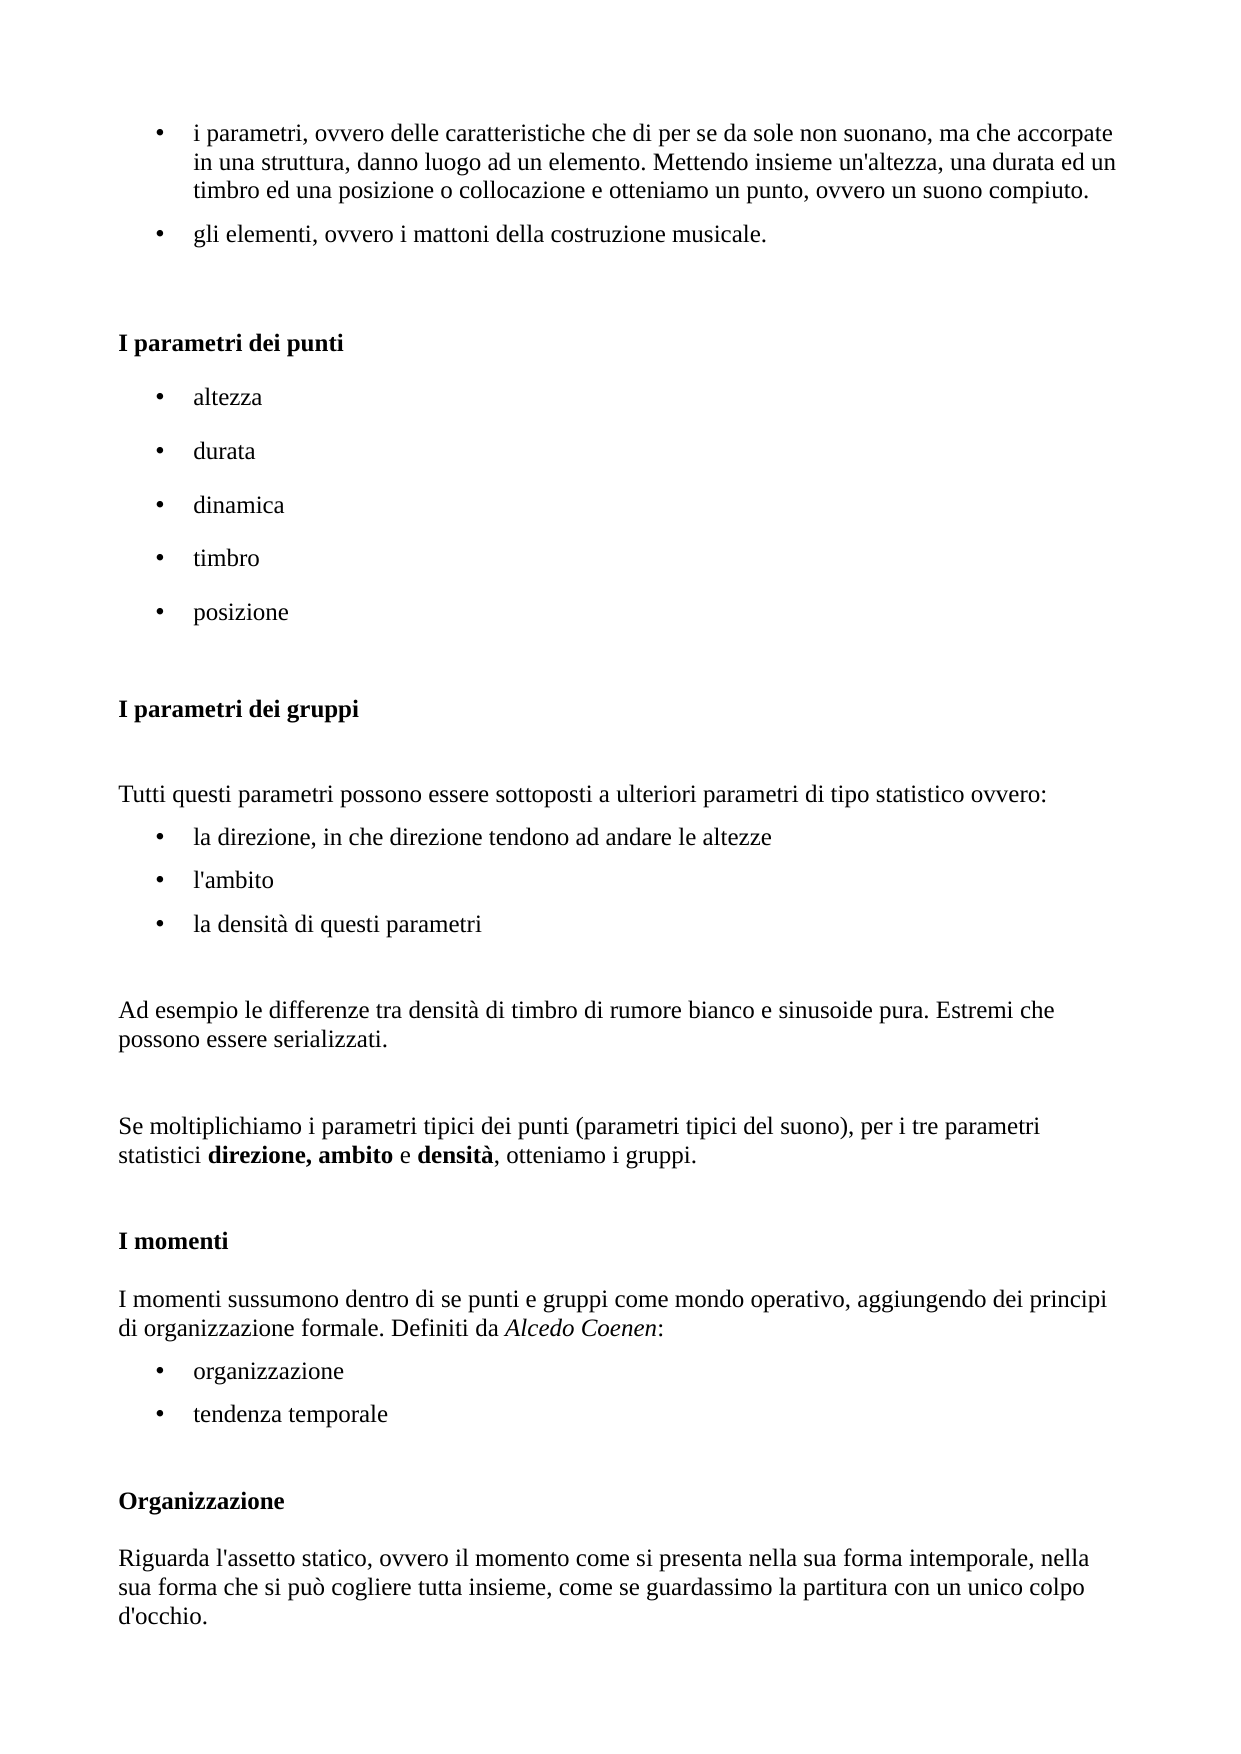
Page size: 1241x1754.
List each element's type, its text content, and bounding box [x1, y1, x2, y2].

list gli elementi, ovvero i mattoni della costruzione musicale. [156, 219, 1122, 248]
text Se moltiplichiamo i parametri tipici dei punti (parametri tipici del suono), per i tre parametri statistici direzione, ambito e densità, otteniamo i gruppi. [118, 1111, 1122, 1168]
list tendenza temporale [156, 1399, 1122, 1428]
subtitle altezza [156, 382, 1122, 411]
text Organizzazione [118, 1486, 1122, 1515]
subtitle durata [156, 436, 1122, 465]
text Tutti questi parametri possono essere sottoposti a ulteriori parametri di tipo statistico ovvero: [118, 779, 1122, 808]
text I momenti [118, 1226, 1122, 1255]
subtitle timbro [156, 543, 1122, 572]
list i parametri, ovvero delle caratteristiche che di per se da sole non suonano, ma che accorpate in una struttura, danno luogo ad un elemento. Mettendo insieme un'altezza, una durata ed un timbro ed una posizione o collocazione e otteniamo un punto, ovvero un suono compiuto. [156, 118, 1122, 204]
subtitle posizione [156, 597, 1122, 626]
list la direzione, in che direzione tendono ad andare le altezze [156, 822, 1122, 851]
list l'ambito [156, 866, 1122, 894]
subtitle I parametri dei gruppi [118, 694, 1122, 723]
text Riguarda l'assetto statico, ovvero il momento come si presenta nella sua forma intemporale, nella sua forma che si può cogliere tutta insieme, come se guardassimo la partitura con un unico colpo d'occhio. [118, 1543, 1122, 1630]
text I momenti sussumono dentro di se punti e gruppi come mondo operativo, aggiungendo dei principi di organizzazione formale. Definiti da Alcedo Coenen: [118, 1284, 1122, 1341]
text Ad esempio le differenze tra densità di timbro di rumore bianco e sinusoide pura. Estremi che possono essere serializzati. [118, 996, 1122, 1053]
list organizzazione [156, 1356, 1122, 1385]
subtitle dinamica [156, 490, 1122, 518]
list la densità di questi parametri [156, 909, 1122, 938]
subtitle I parametri dei punti [118, 328, 1122, 357]
